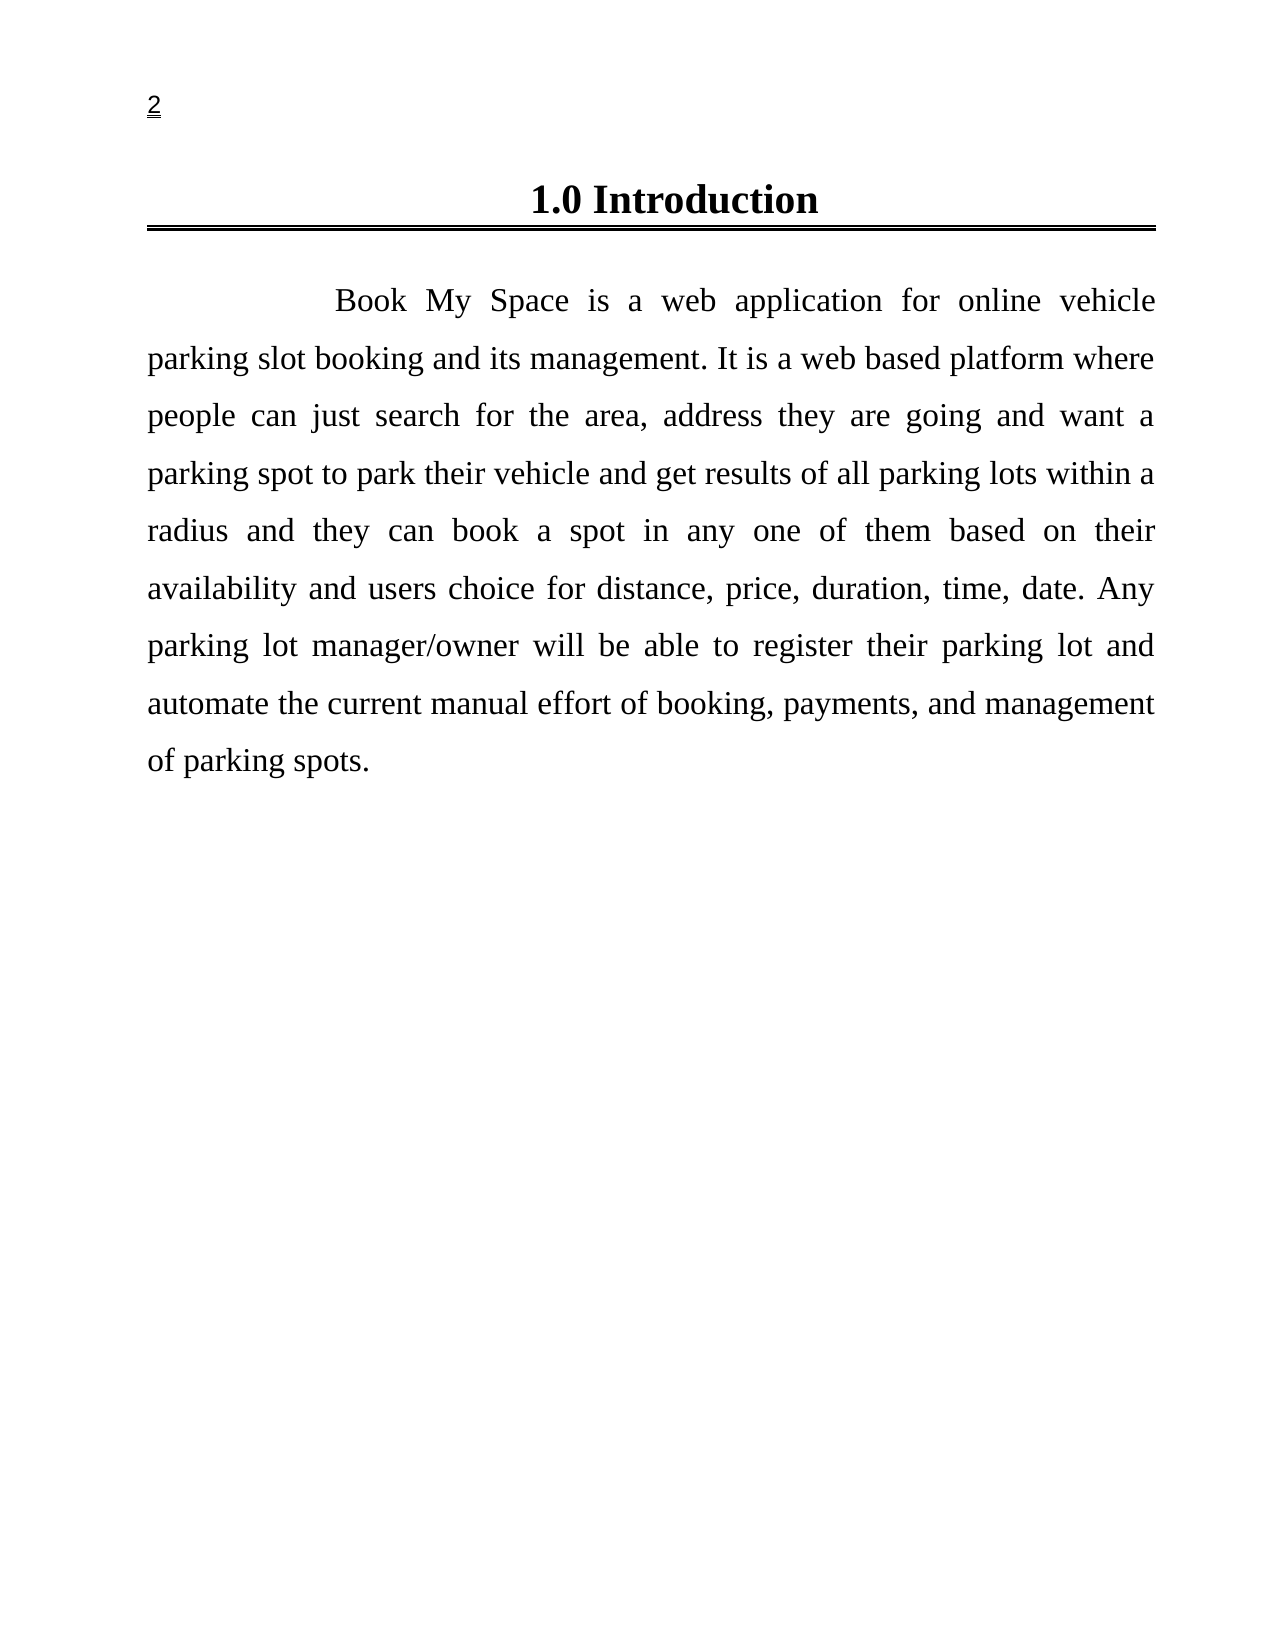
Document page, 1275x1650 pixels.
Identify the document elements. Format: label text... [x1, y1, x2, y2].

subtitle 1.0 Introduction [147, 175, 1156, 225]
text Book My Space is a web application for online vehicle parking slot booking and its management. It is a web based platform where people can just search for the area, address they are going and want a parking spot to park their vehicle and get results of all parking lots within a radius and they can book a spot in any one of them based on their availability and users choice for distance, price, duration, time, date. Any parking lot manager/owner will be able to register their parking lot and automate the current manual effort of booking, payments, and management of parking spots. [147, 281, 1156, 779]
